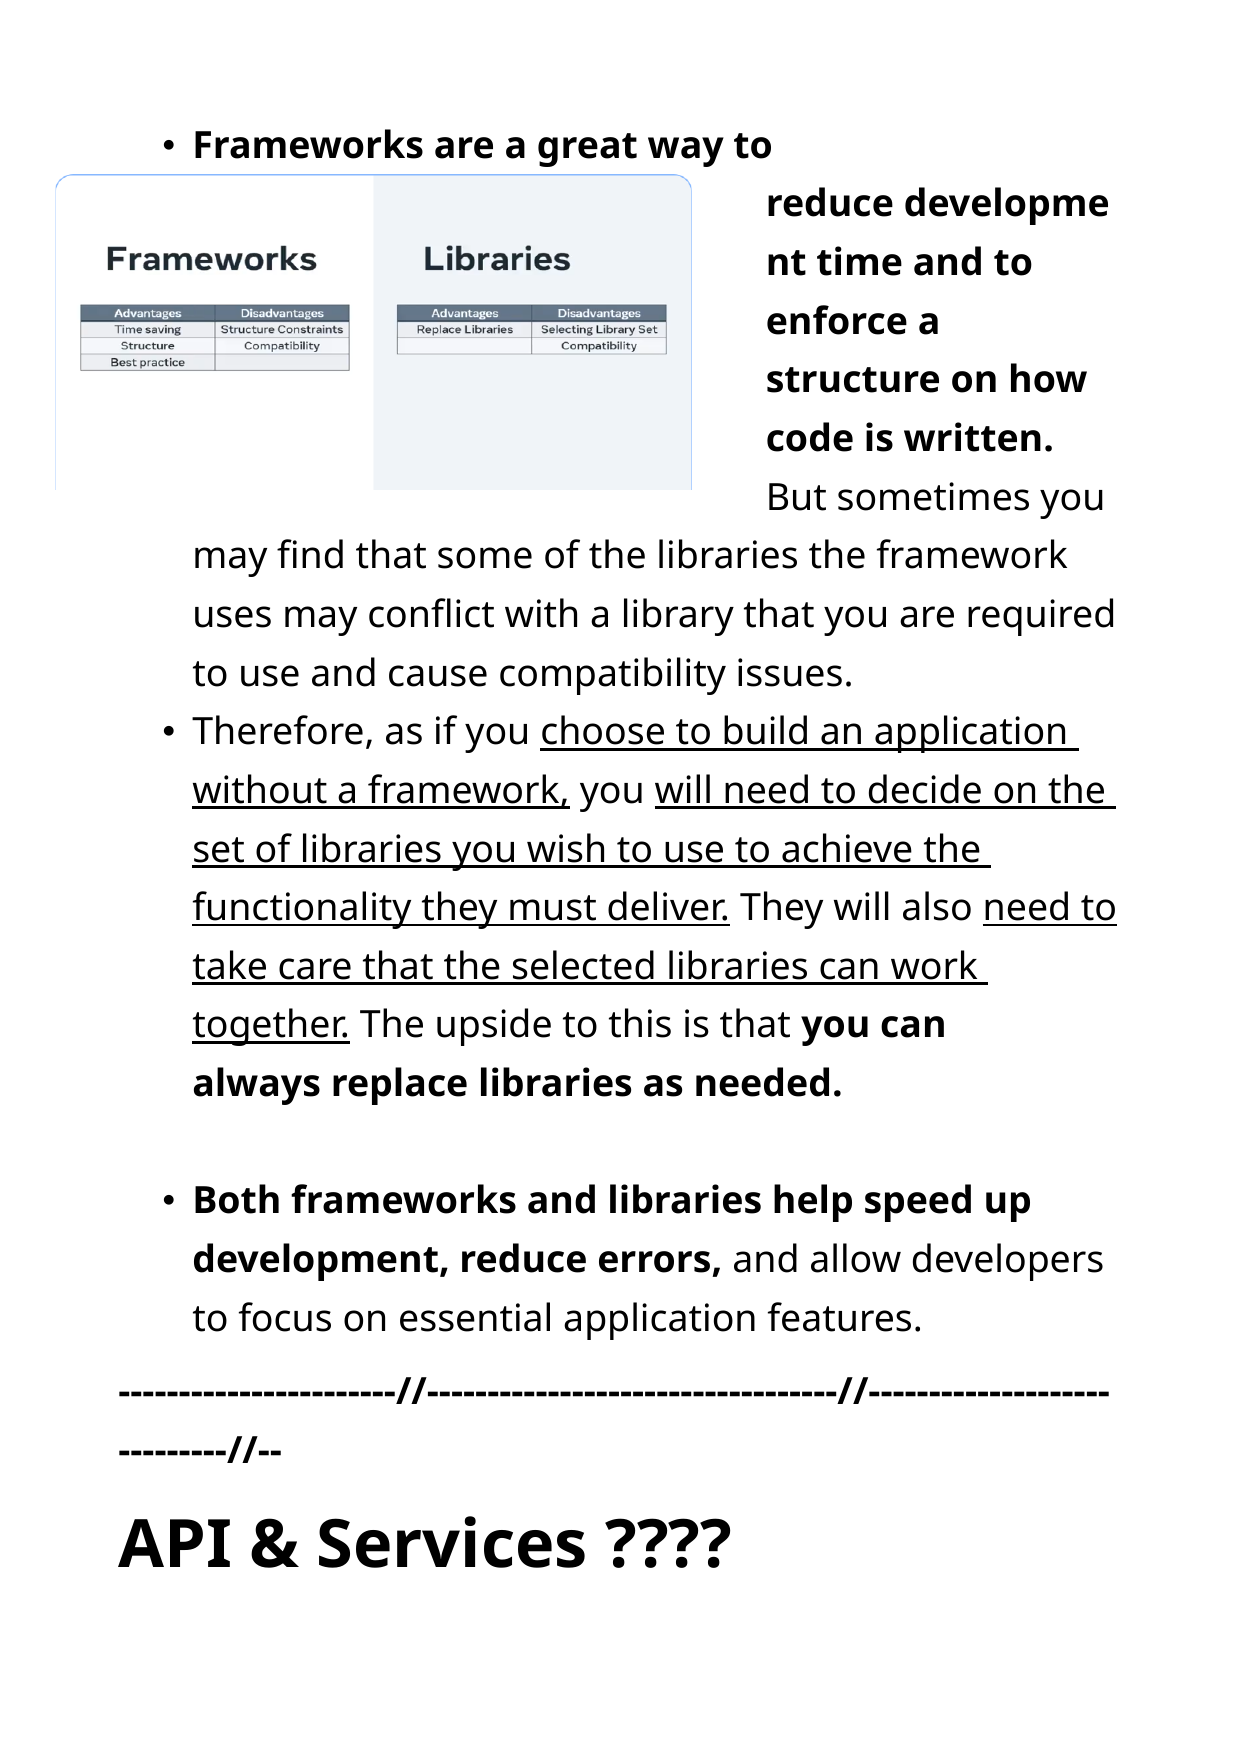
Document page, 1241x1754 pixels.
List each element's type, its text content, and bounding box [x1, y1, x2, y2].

list Therefore, as if you choose to build an application without a framework, you will need to decide on the set of libraries you wish to use to achieve the functionality they must deliver. They will also need to take care that the selected libraries can work together. The upside to this is that you can always replace libraries as needed. [162, 704, 1122, 1107]
text -----------------------//----------------------------------//-----------------------------//-- [118, 1364, 1122, 1474]
list Both frameworks and libraries help speed up development, reduce errors, and allow developers to focus on essential application features. [162, 1174, 1122, 1342]
picture [55, 174, 692, 490]
text API & Services ???? [118, 1496, 1122, 1587]
list Frameworks are a great way to reduce development time and to enforce a structure on how code is written. But sometimes you may find that some of the libraries the framework uses may conflict with a library that you are required to use and cause compatibility issues. [162, 118, 1122, 697]
